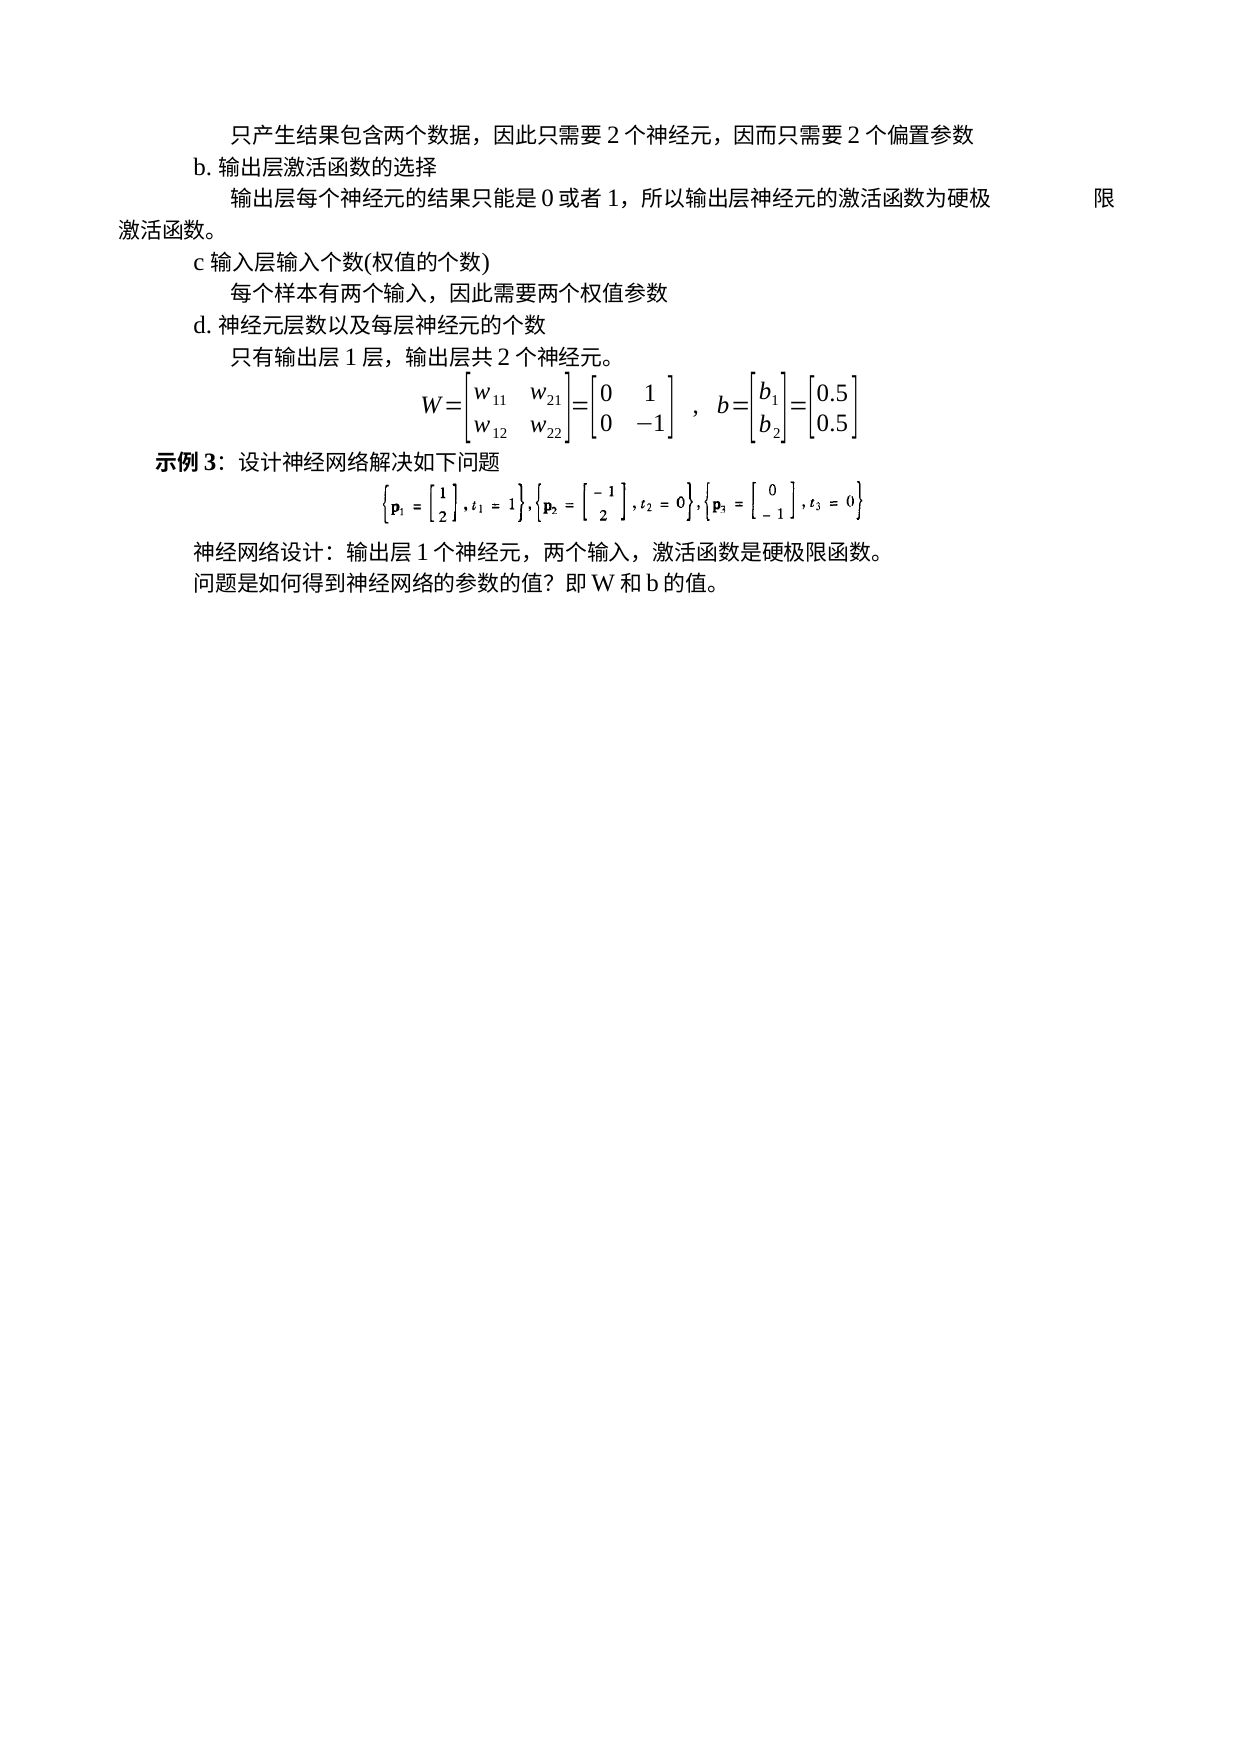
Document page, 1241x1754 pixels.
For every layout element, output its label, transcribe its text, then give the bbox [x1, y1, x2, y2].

picture [411, 480, 877, 530]
text 每个样本有两个输入，因此需要两个权值参数 [118, 276, 1122, 308]
text 问题是如何得到神经网络的参数的值？即W和b的值。 [118, 566, 1122, 598]
text 只产生结果包含两个数据，因此只需要2个神经元，因而只需要2个偏置参数 [118, 118, 1122, 150]
text 输出层每个神经元的结果只能是0或者1，所以输出层神经元的激活函数为硬极 限激活函数。 [118, 181, 1122, 245]
text 神经网络设计：输出层1个神经元，两个输入，激活函数是硬极限函数。 [118, 534, 1122, 566]
text d. 神经元层数以及每层神经元的个数 [118, 308, 1122, 340]
text 只有输出层1层，输出层共2个神经元。 [118, 340, 1122, 371]
text b. 输出层激活函数的选择 [118, 150, 1122, 181]
text , [118, 371, 1122, 445]
text 示例3：设计神经网络解决如下问题 [118, 445, 1122, 477]
text c 输入层输入个数(权值的个数) [118, 245, 1122, 276]
